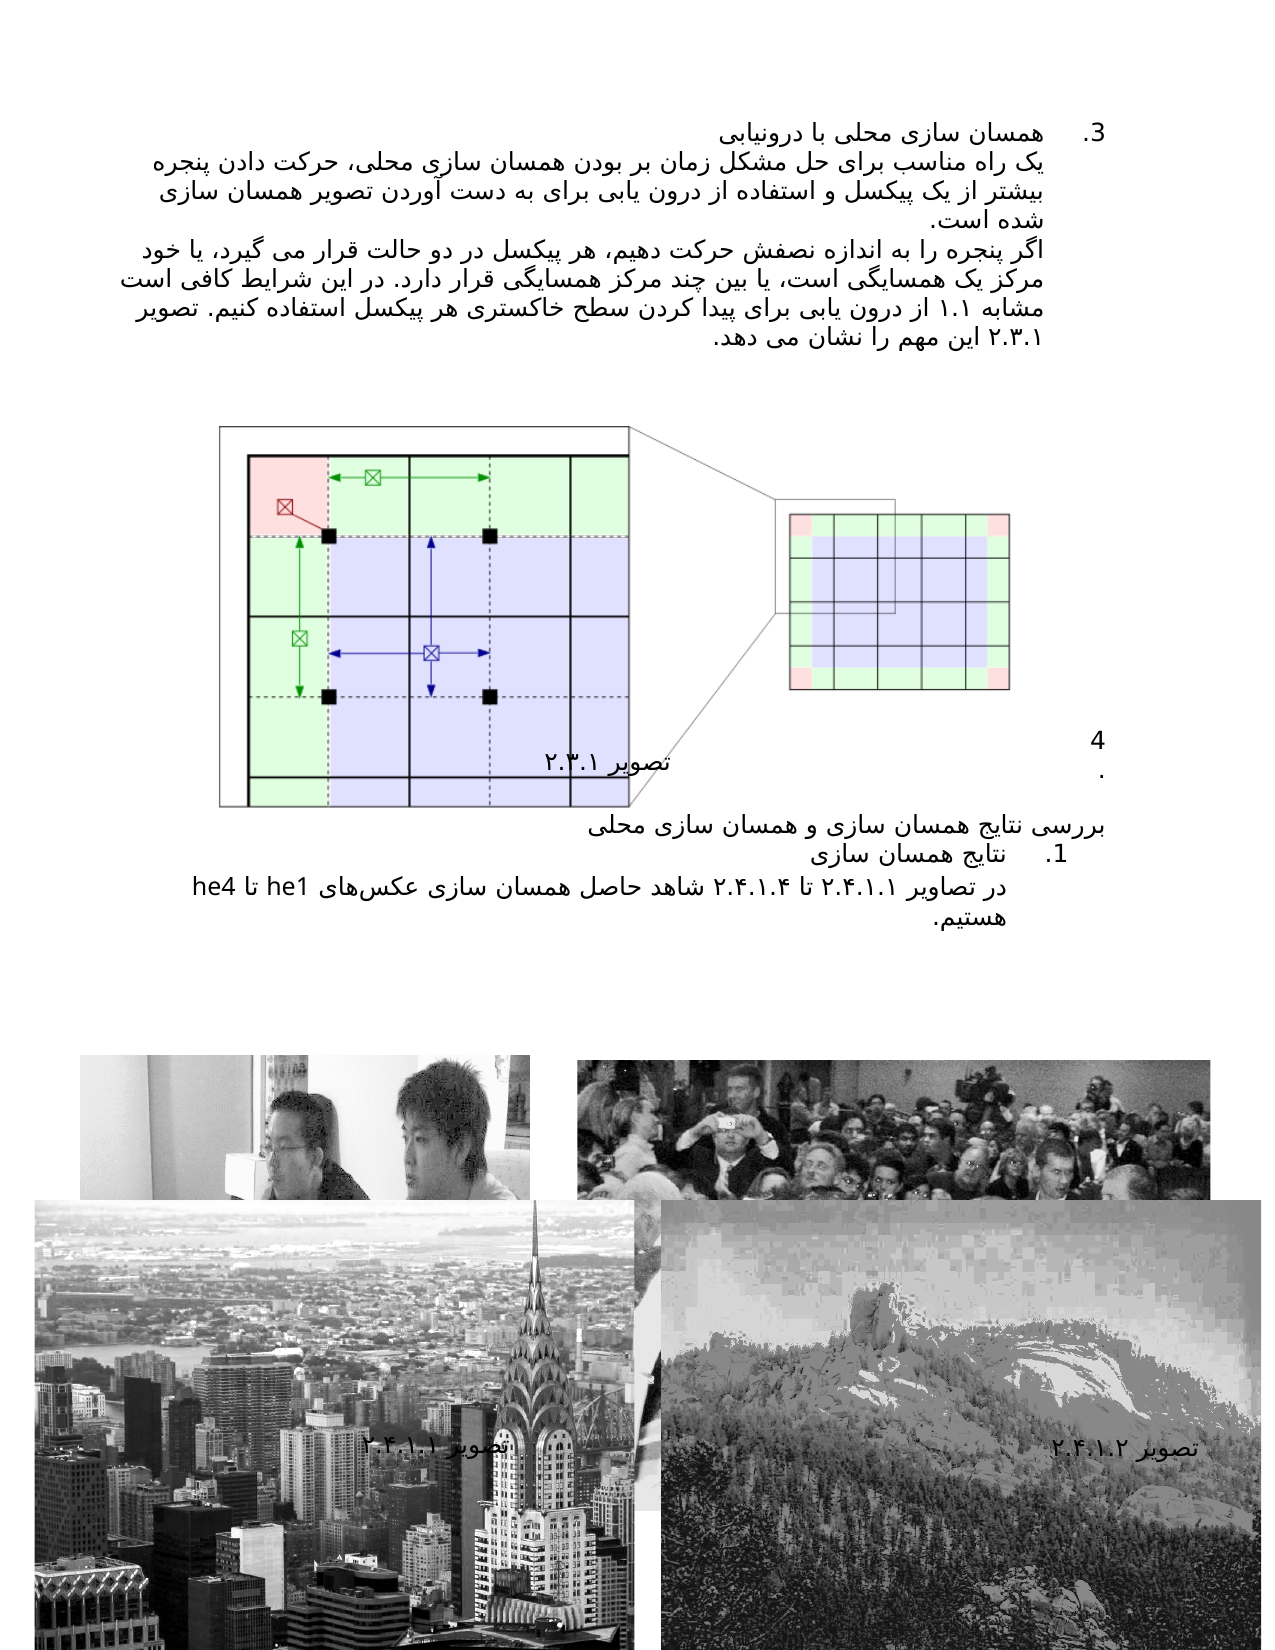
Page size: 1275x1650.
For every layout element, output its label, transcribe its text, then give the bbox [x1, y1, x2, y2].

list یک راه مناسب برای حل مشکل زمان بر بودن همسان سازی محلی، حرکت دادن پنجره بیشتر از یک پیکسل و استفاده از درون یابی برای به دست آوردن تصویر همسان سازی شده است. [118, 147, 1082, 235]
picture [218, 425, 1011, 810]
list اگر پنجره را به اندازه نصفش حرکت دهیم، هر پیکسل در دو حالت قرار می گیرد، یا خود مرکز یک همسایگی است، یا بین چند مرکز همسایگی قرار دارد. در این شرایط کافی است مشابه ۱.۱ از درون یابی برای پیدا کردن سطح خاکستری هر پیکسل استفاده کنیم. تصویر ۲.۳.۱ این مهم را نشان می دهد. [118, 235, 1082, 351]
list همسان سازی محلی با درونیابی [118, 118, 1082, 147]
list بررسی نتایج همسان سازی و همسان سازی محلی [118, 726, 1082, 839]
list نتایج همسان سازی [118, 839, 1044, 868]
list در تصاویر ۲.۴.۱.۱ تا ۲.۴.۱.۴ شاهد حاصل همسان سازی عکس‌های he1 تا he4 هستیم. [118, 868, 1044, 931]
picture [34, 1055, 1262, 1650]
